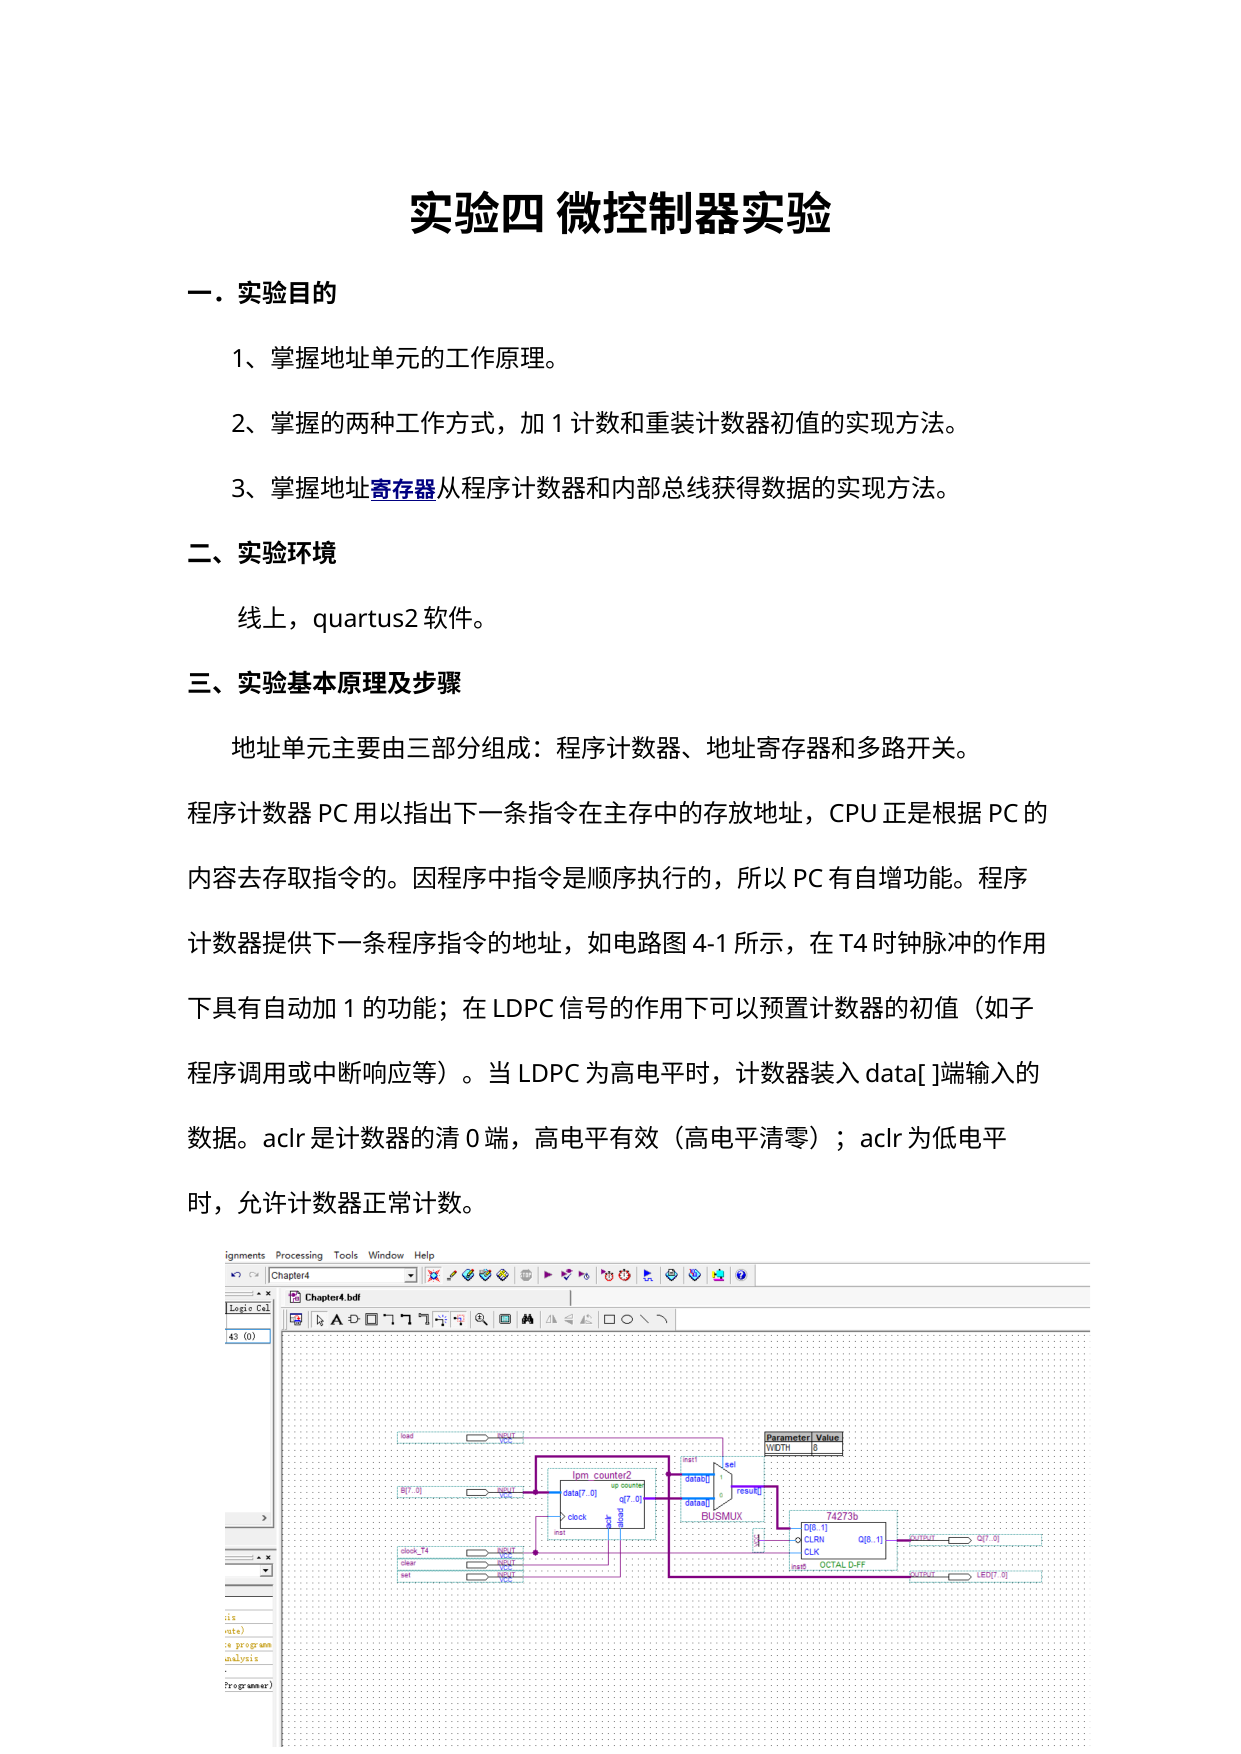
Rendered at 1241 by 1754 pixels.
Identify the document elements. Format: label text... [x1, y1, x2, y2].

text 二、实验环境 [187, 519, 1053, 584]
picture [225, 1251, 1091, 1747]
text 程序计数器PC用以指出下一条指令在主存中的存放地址，CPU正是根据PC的内容去存取指令的。因程序中指令是顺序执行的，所以PC有自增功能。程序计数器提供下一条程序指令的地址，如电路图4-1所示，在T4时钟脉冲的作用下具有自动加1的功能；在LDPC信号的作用下可以预置计数器的初值（如子程序调用或中断响应等）。当LDPC为高电平时，计数器装入data[ ]端输入的数据。aclr是计数器的清0端，高电平有效（高电平清零）；aclr为低电平时，允许计数器正常计数。 [187, 779, 1053, 1234]
text 三、实验基本原理及步骤 [187, 649, 1053, 714]
text 一．实验目的 [187, 259, 1053, 324]
text 1、掌握地址单元的工作原理。 2、掌握的两种工作方式，加1计数和重装计数器初值的实现方法。 3、掌握地址寄存器从程序计数器和内部总线获得数据的实现方法。 [187, 324, 1053, 519]
text 地址单元主要由三部分组成：程序计数器、地址寄存器和多路开关。 [187, 714, 1053, 779]
text 实验四 微控制器实验 [187, 162, 1053, 259]
text 线上，quartus2软件。 [187, 584, 1053, 649]
